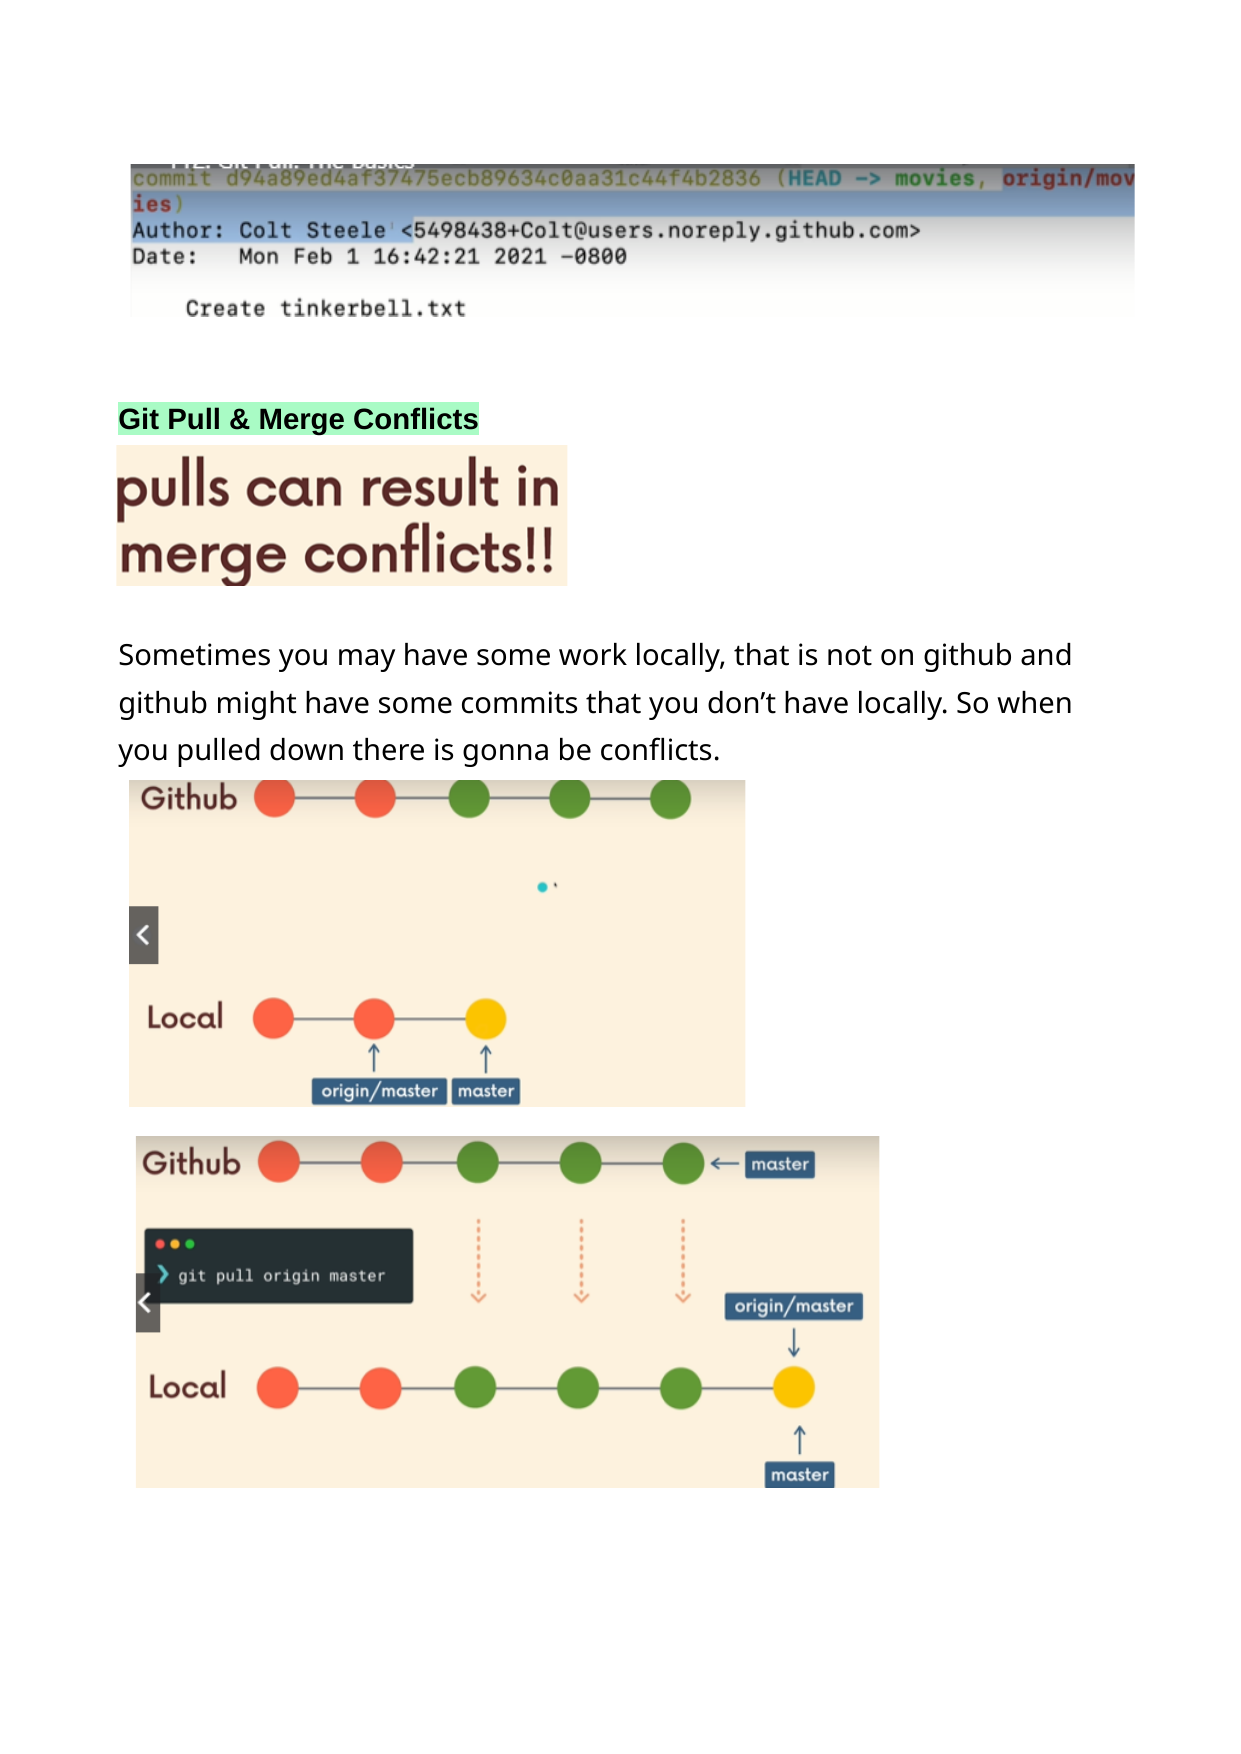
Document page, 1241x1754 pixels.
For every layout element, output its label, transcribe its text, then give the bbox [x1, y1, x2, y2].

text Sometimes you may have some work locally, that is not on github and github might have some commits that you don’t have locally. So when you pulled down there is gonna be conflicts. [118, 634, 1122, 769]
subtitle Git Pull & Merge Conflicts [479, 402, 1122, 435]
picture [135, 1136, 880, 1488]
picture [130, 164, 1135, 317]
picture [129, 780, 746, 1107]
picture [116, 445, 568, 586]
